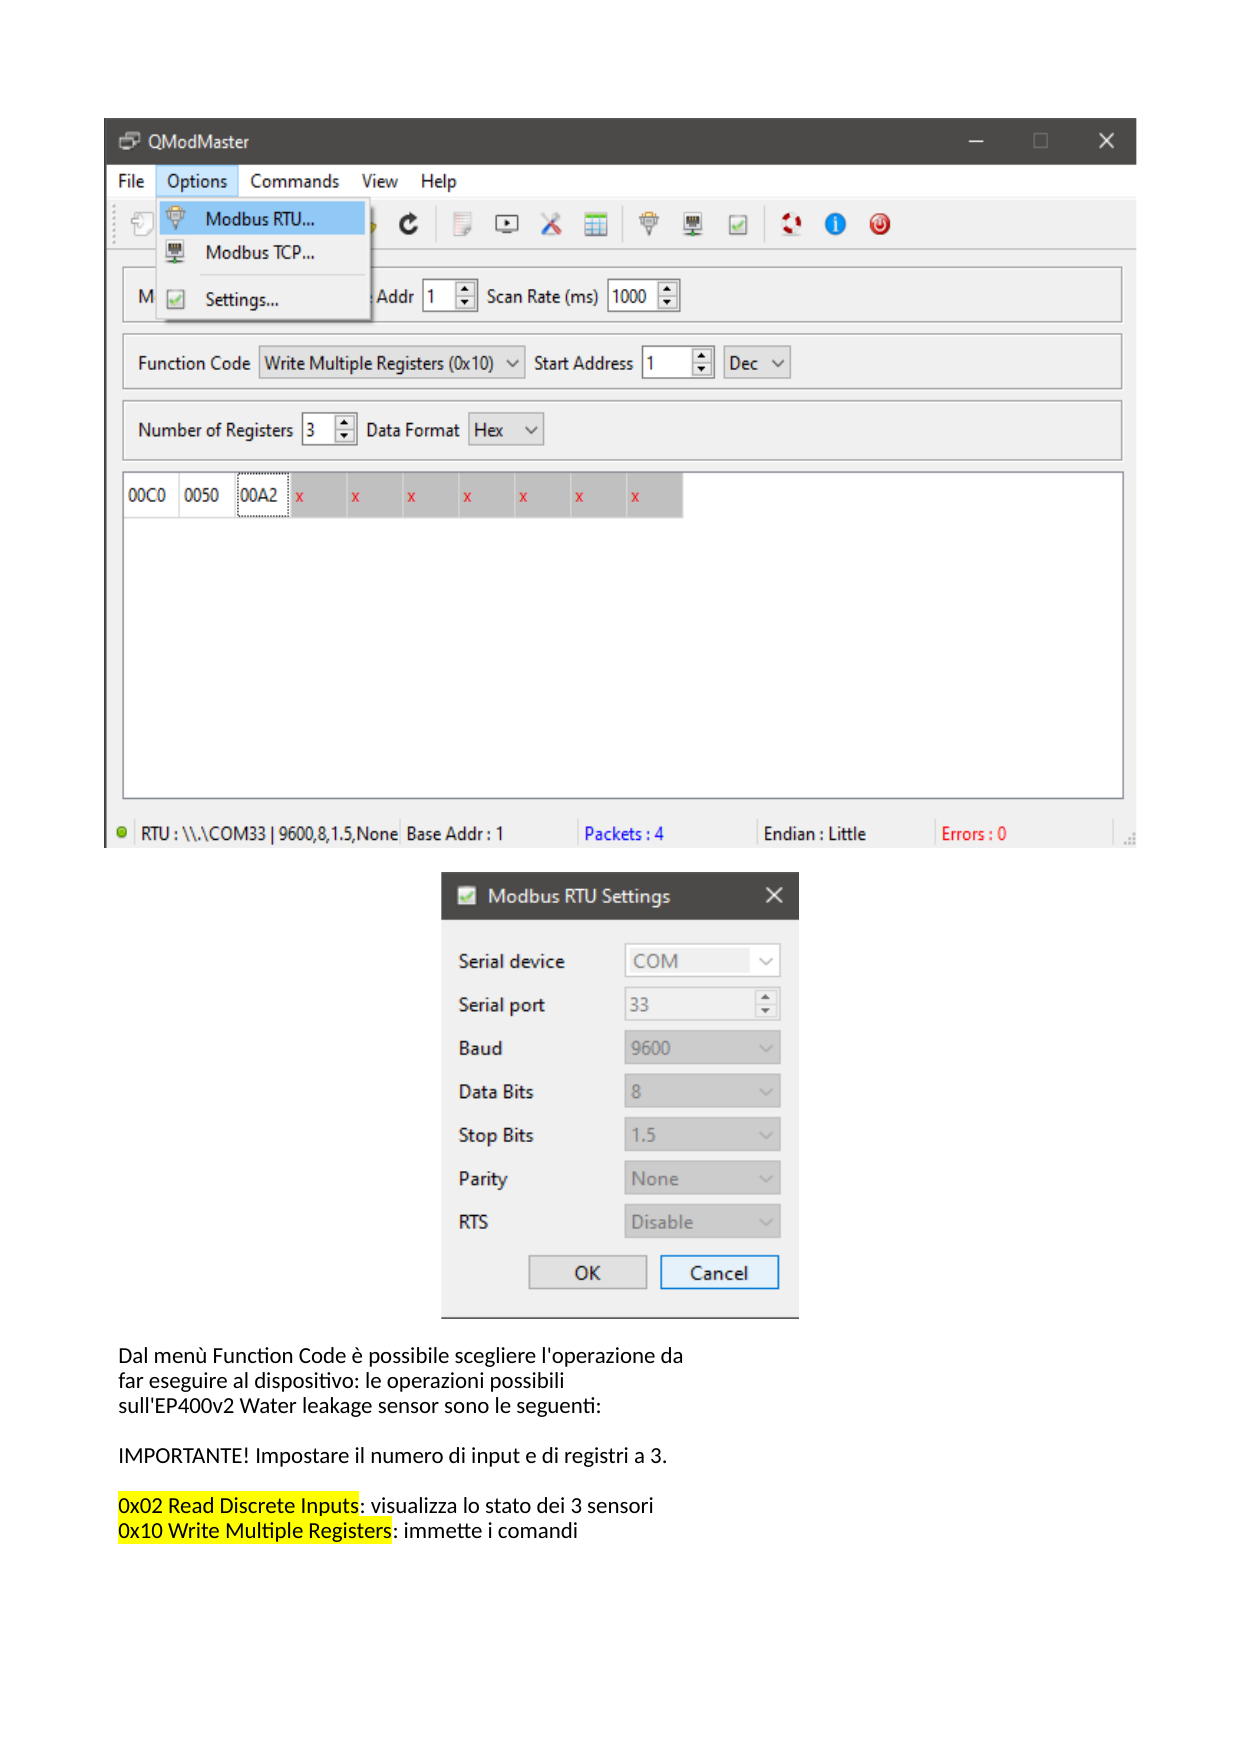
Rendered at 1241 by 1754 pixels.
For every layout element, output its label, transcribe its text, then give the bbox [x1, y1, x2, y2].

text IMPORTANTE! Impostare il numero di input e di registri a 3. [118, 1443, 1122, 1468]
text 0x02 Read Discrete Inputs: visualizza lo stato dei 3 sensori [118, 1493, 1122, 1518]
picture [441, 872, 799, 1319]
text 0x10 Write Multiple Registers: immette i comandi [118, 1518, 1122, 1543]
text sull'EP400v2 Water leakage sensor sono le seguenti: [118, 1393, 1122, 1418]
text far eseguire al dispositivo: le operazioni possibili [118, 1368, 1122, 1393]
picture [104, 118, 1137, 848]
text Dal menù Function Code è possibile scegliere l'operazione da [118, 1343, 1122, 1368]
